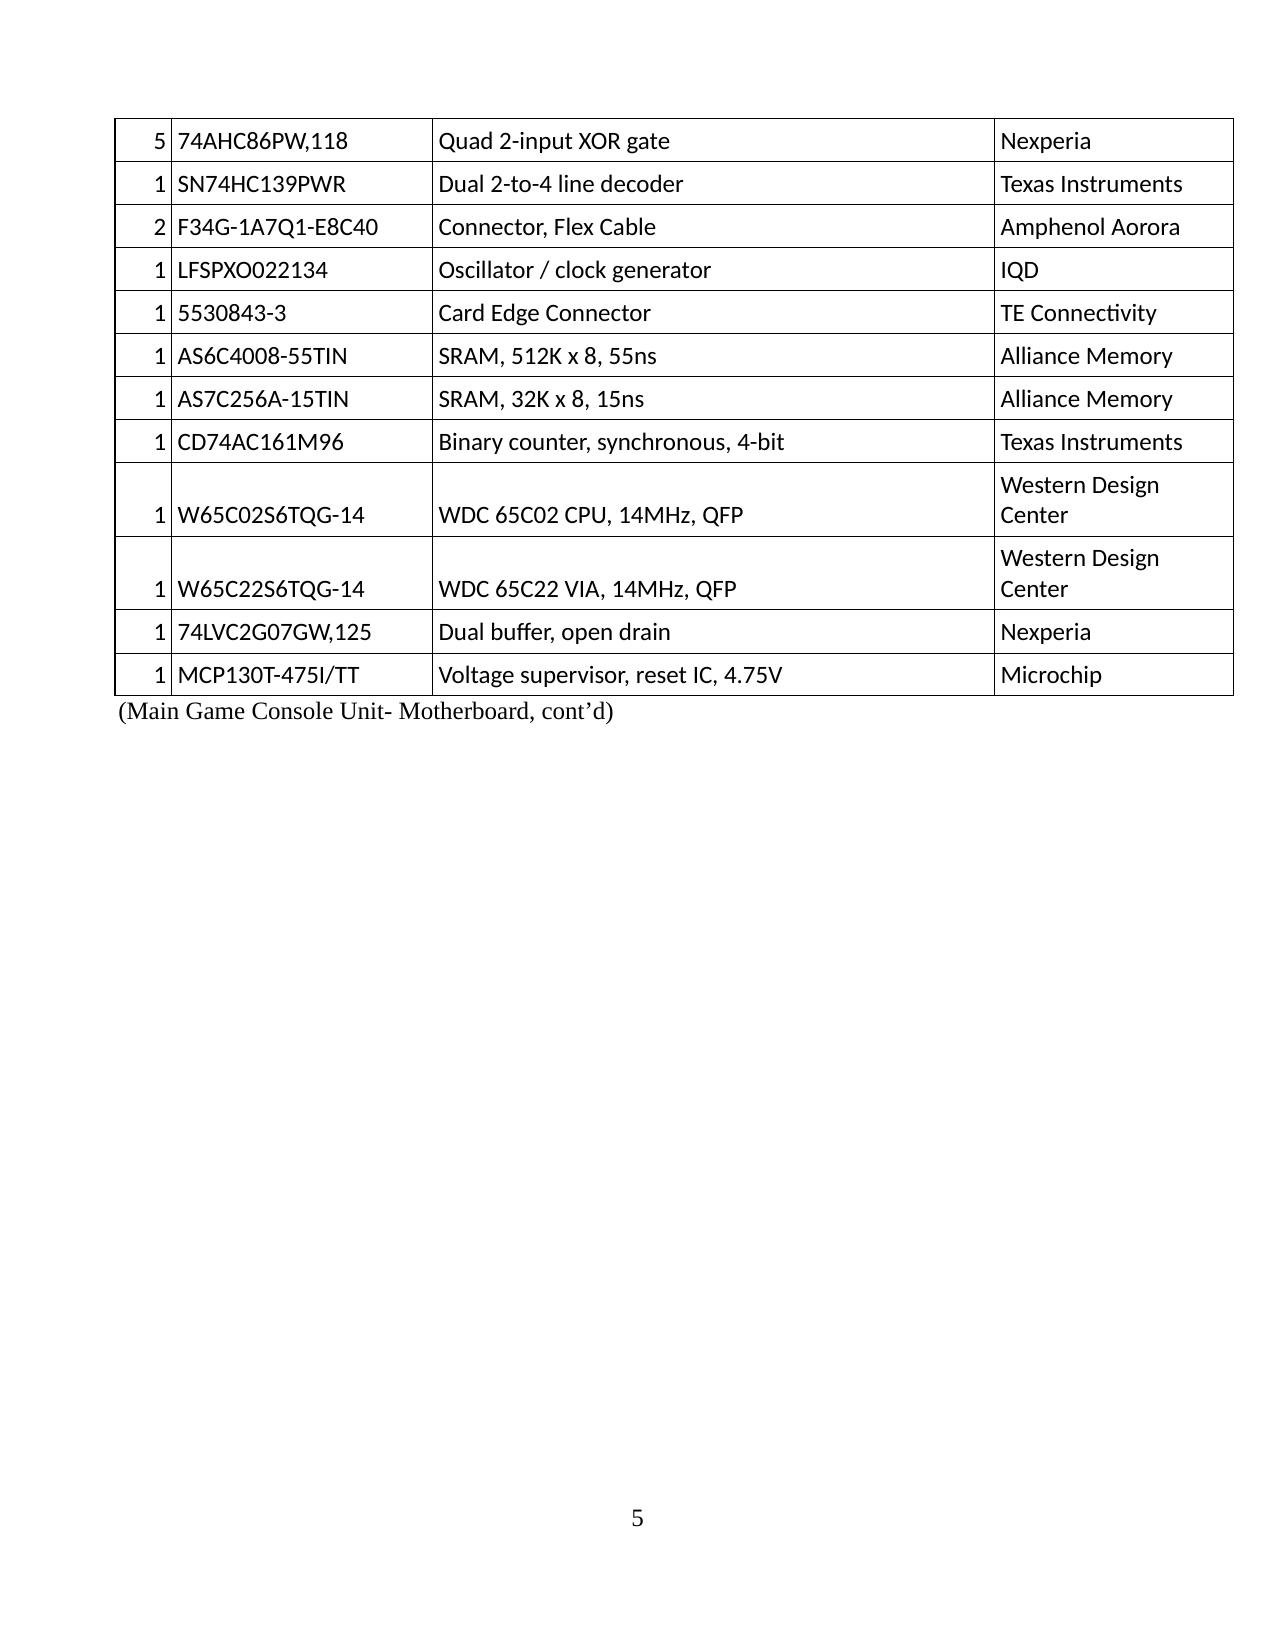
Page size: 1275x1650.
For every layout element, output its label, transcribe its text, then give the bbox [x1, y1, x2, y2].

table_cell Binary counter, synchronous, 4-bit [433, 420, 994, 462]
table_cell Western Design Center [995, 537, 1233, 609]
table_cell Nexperia [995, 610, 1233, 652]
table_cell AS6C4008-55TIN [172, 334, 432, 376]
table_cell 1 [116, 291, 171, 333]
table_cell AS7C256A-15TIN [172, 377, 432, 419]
table_cell WDC 65C02 CPU, 14MHz, QFP [433, 463, 994, 536]
table_cell F34G-1A7Q1-E8C40 [172, 205, 432, 247]
table_cell Microchip [995, 654, 1233, 695]
table_cell 1 [116, 463, 171, 536]
table_cell 1 [116, 248, 171, 290]
table_cell W65C02S6TQG-14 [172, 463, 432, 536]
table_cell Alliance Memory [995, 334, 1233, 376]
table_cell 1 [116, 420, 171, 462]
table_cell Dual buffer, open drain [433, 610, 994, 652]
table_cell Western Design Center [995, 463, 1233, 536]
table_cell IQD [995, 248, 1233, 290]
table_cell 5530843-3 [172, 291, 432, 333]
table_cell 1 [116, 162, 171, 204]
table_cell Voltage supervisor, reset IC, 4.75V [433, 654, 994, 695]
table_cell TE Connectivity [995, 291, 1233, 333]
table_cell 74AHC86PW,118 [172, 119, 432, 161]
table_cell SRAM, 512K x 8, 55ns [433, 334, 994, 376]
table_cell 1 [116, 537, 171, 609]
table_cell CD74AC161M96 [172, 420, 432, 462]
table_cell W65C22S6TQG-14 [172, 537, 432, 609]
table_cell 1 [116, 654, 171, 695]
table_cell Texas Instruments [995, 420, 1233, 462]
table_cell Connector, Flex Cable [433, 205, 994, 247]
table_cell 1 [116, 334, 171, 376]
table_cell Alliance Memory [995, 377, 1233, 419]
table_cell Texas Instruments [995, 162, 1233, 204]
table_cell WDC 65C22 VIA, 14MHz, QFP [433, 537, 994, 609]
table_cell 2 [116, 205, 171, 247]
table_cell Oscillator / clock generator [433, 248, 994, 290]
table_cell 5 [116, 119, 171, 161]
table_cell Nexperia [995, 119, 1233, 161]
table_cell 1 [116, 377, 171, 419]
table_cell SN74HC139PWR [172, 162, 432, 204]
table_cell 1 [116, 610, 171, 652]
table_cell Amphenol Aorora [995, 205, 1233, 247]
text (Main Game Console Unit- Motherboard, cont’d) [118, 696, 1157, 725]
table_cell LFSPXO022134 [172, 248, 432, 290]
table_cell Quad 2-input XOR gate [433, 119, 994, 161]
table_cell MCP130T-475I/TT [172, 654, 432, 695]
table_cell SRAM, 32K x 8, 15ns [433, 377, 994, 419]
table_cell Dual 2-to-4 line decoder [433, 162, 994, 204]
table_cell Card Edge Connector [433, 291, 994, 333]
table_cell 74LVC2G07GW,125 [172, 610, 432, 652]
